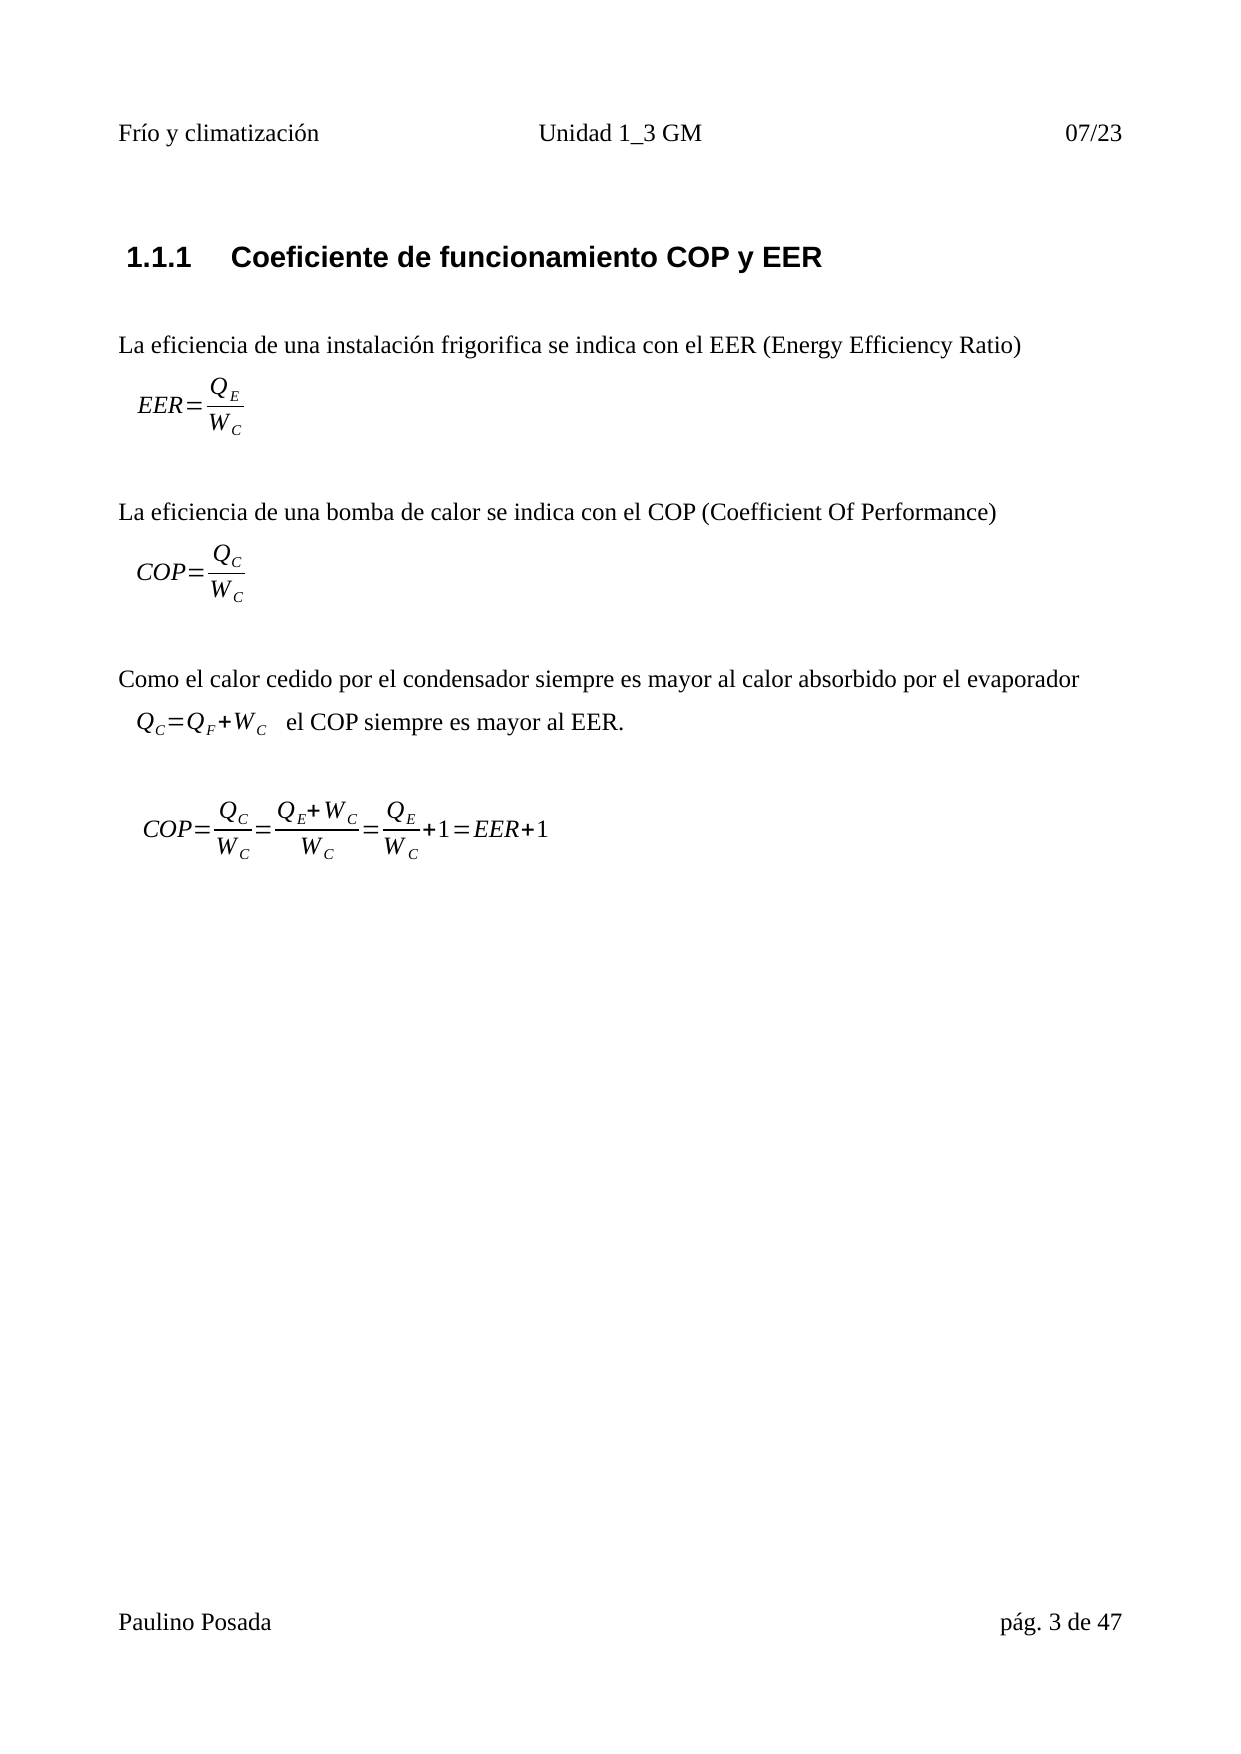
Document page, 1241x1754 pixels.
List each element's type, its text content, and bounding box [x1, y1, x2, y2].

text La eficiencia de una bomba de calor se indica con el COP (Coefficient Of Performance) [118, 497, 1122, 525]
subtitle Coeficiente de funcionamiento COP y EER [118, 240, 1122, 274]
text La eficiencia de una instalación frigorifica se indica con el EER (Energy Efficiency Ratio) [118, 330, 1122, 358]
text el COP siempre es mayor al EER. [118, 707, 1122, 739]
text Como el calor cedido por el condensador siempre es mayor al calor absorbido por el evaporador [118, 664, 1122, 692]
